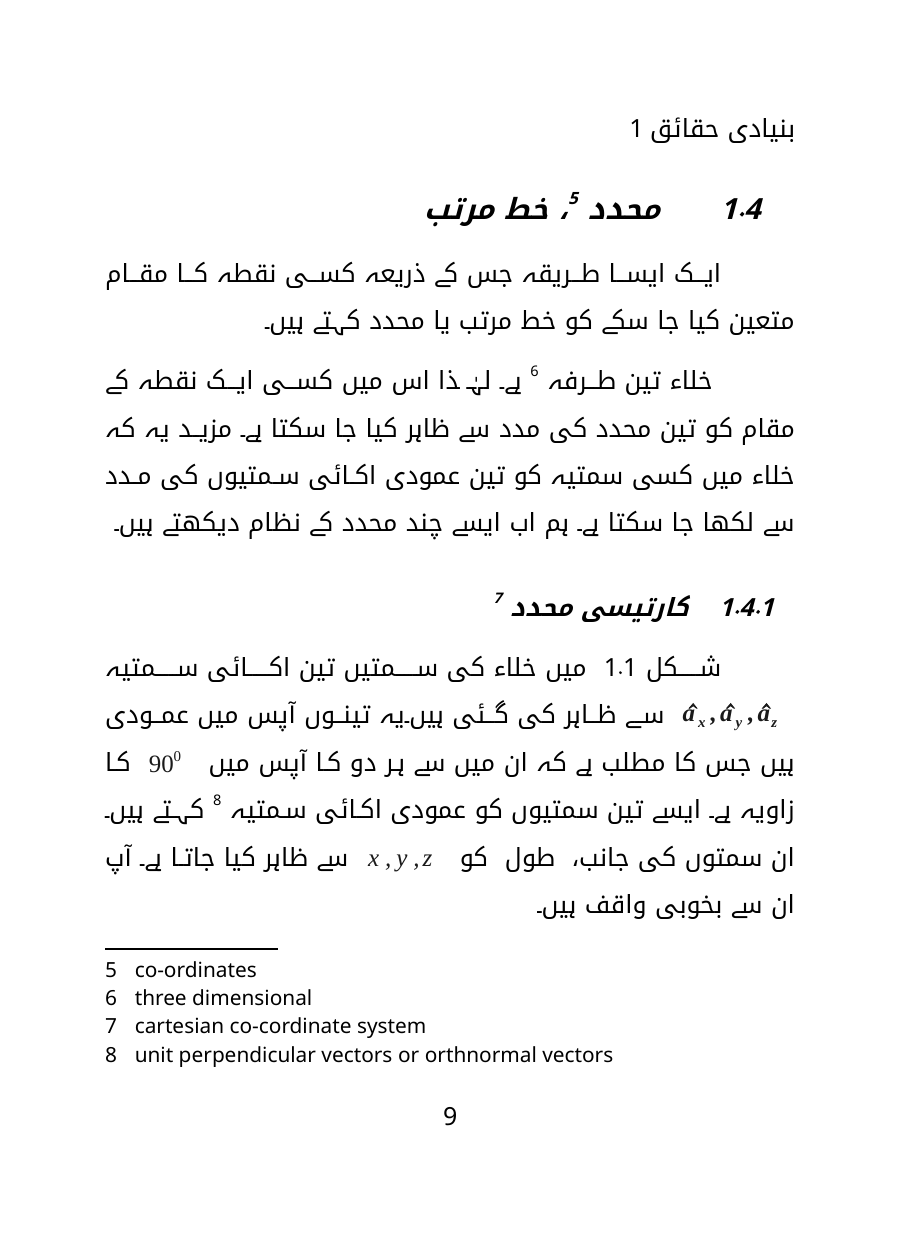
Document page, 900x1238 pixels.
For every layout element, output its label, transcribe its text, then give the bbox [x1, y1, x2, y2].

list co-ordinates [105, 955, 795, 983]
list cartesian co-cordinate system [105, 1012, 795, 1040]
subtitle کارتیسی محدد [105, 584, 718, 632]
subtitle محدد ، خط مرتب [105, 182, 720, 238]
text three dimensional [105, 983, 795, 1012]
text شکل 1.1 میں خلاء کی سمتیں تین اکائی سمتیہ سے ظاہر کی گئی ہیں۔یہ تینوں آپس میں عمودی ہیں جس کا مطلب ہے کہ ان میں سے ہر دو کا آپس میں کا زاویہ ہے۔ ایسے تین سمتیوں کو عمودی اکائی سمتیہ کہتے ہیں۔ ان سمتوں کی جانب، طول کو سے ظاہر کیا جاتا ہے۔ آپ ان سے بخوبی واقف ہیں۔ [105, 644, 795, 929]
text unit perpendicular vectors or orthnormal vectors [105, 1040, 795, 1068]
text خلاء تین طرفہ ہے۔ لہٰذا اس میں کسی ایک نقطہ کے مقام کو تین محدد کی مدد سے ظاہر کیا جا سکتا ہے۔ مزید یہ کہ خلاء میں کسی سمتیہ کو تین عمودی اکائی سمتیوں کی مدد سے لکھا جا سکتا ہے۔ ہم اب ایسے چند محدد کے نظام دیکھتے ہیں۔ [105, 357, 795, 547]
text ایک ایسا طریقہ جس کے ذریعہ کسی نقطہ کا مقام متعین کیا جا سکے کو خط مرتب یا محدد کہتے ہیں۔ [105, 250, 795, 345]
